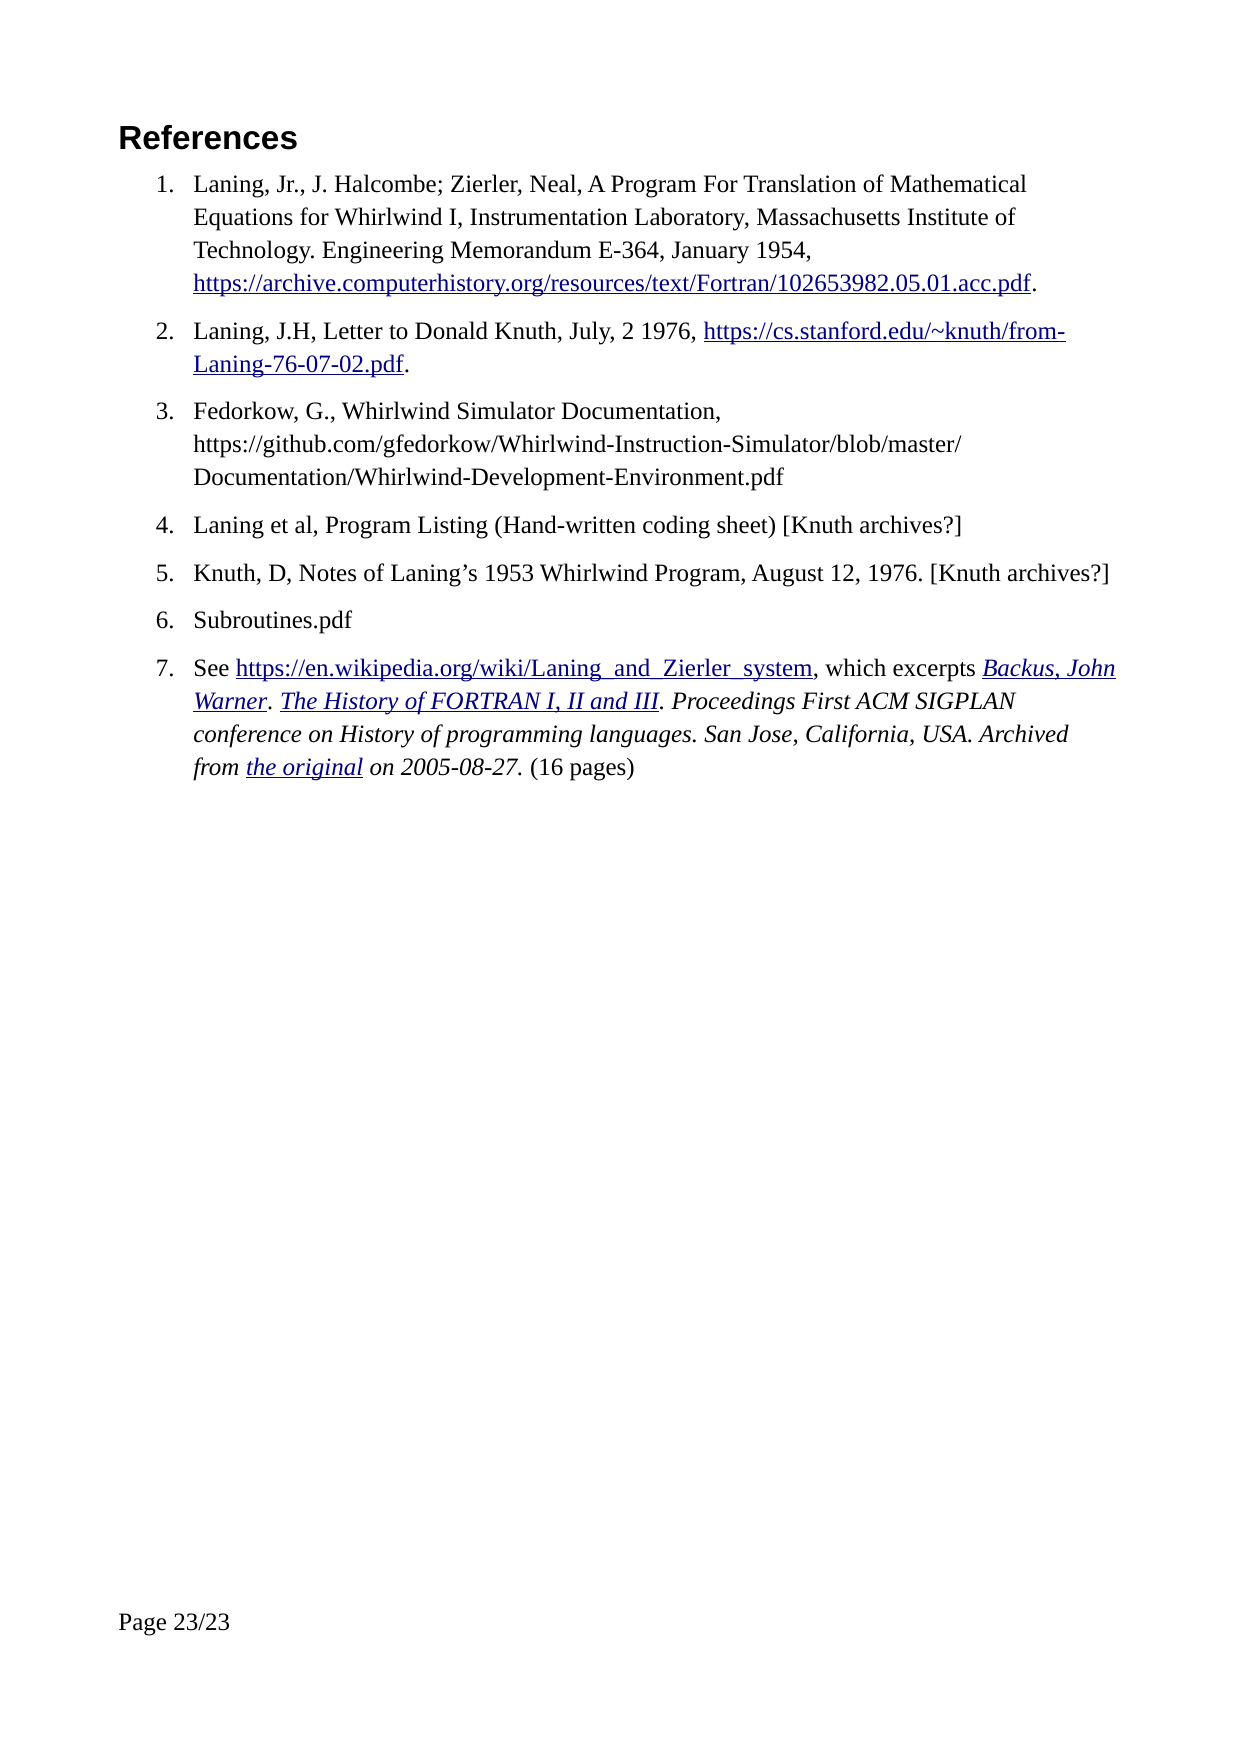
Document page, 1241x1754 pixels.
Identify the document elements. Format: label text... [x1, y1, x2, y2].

subtitle References [118, 118, 1122, 157]
list See https://en.wikipedia.org/wiki/Laning_and_Zierler_system, which excerpts Backus, John Warner. The History of FORTRAN I, II and III. Proceedings First ACM SIGPLAN conference on History of programming languages. San Jose, California, USA. Archived from the original on 2005-08-27. (16 pages) [156, 653, 1122, 781]
list Fedorkow, G., Whirlwind Simulator Documentation, https://github.com/gfedorkow/Whirlwind-Instruction-Simulator/blob/master/Documentation/Whirlwind-Development-Environment.pdf [156, 396, 1122, 491]
list Laning, J.H, Letter to Donald Knuth, July, 2 1976, https://cs.stanford.edu/~knuth/from-Laning-76-07-02.pdf. [156, 316, 1122, 377]
list Subroutines.pdf [156, 605, 1122, 634]
list Knuth, D, Notes of Laning’s 1953 Whirlwind Program, August 12, 1976. [Knuth archives?] [156, 558, 1122, 586]
list Laning, Jr., J. Halcombe; Zierler, Neal, A Program For Translation of Mathematical Equations for Whirlwind I, Instrumentation Laboratory, Massachusetts Institute of Technology. Engineering Memorandum E-364, January 1954, https://archive.computerhistory.org/resources/text/Fortran/102653982.05.01.acc.pdf. [156, 169, 1122, 297]
list Laning et al, Program Listing (Hand-written coding sheet) [Knuth archives?] [156, 510, 1122, 539]
